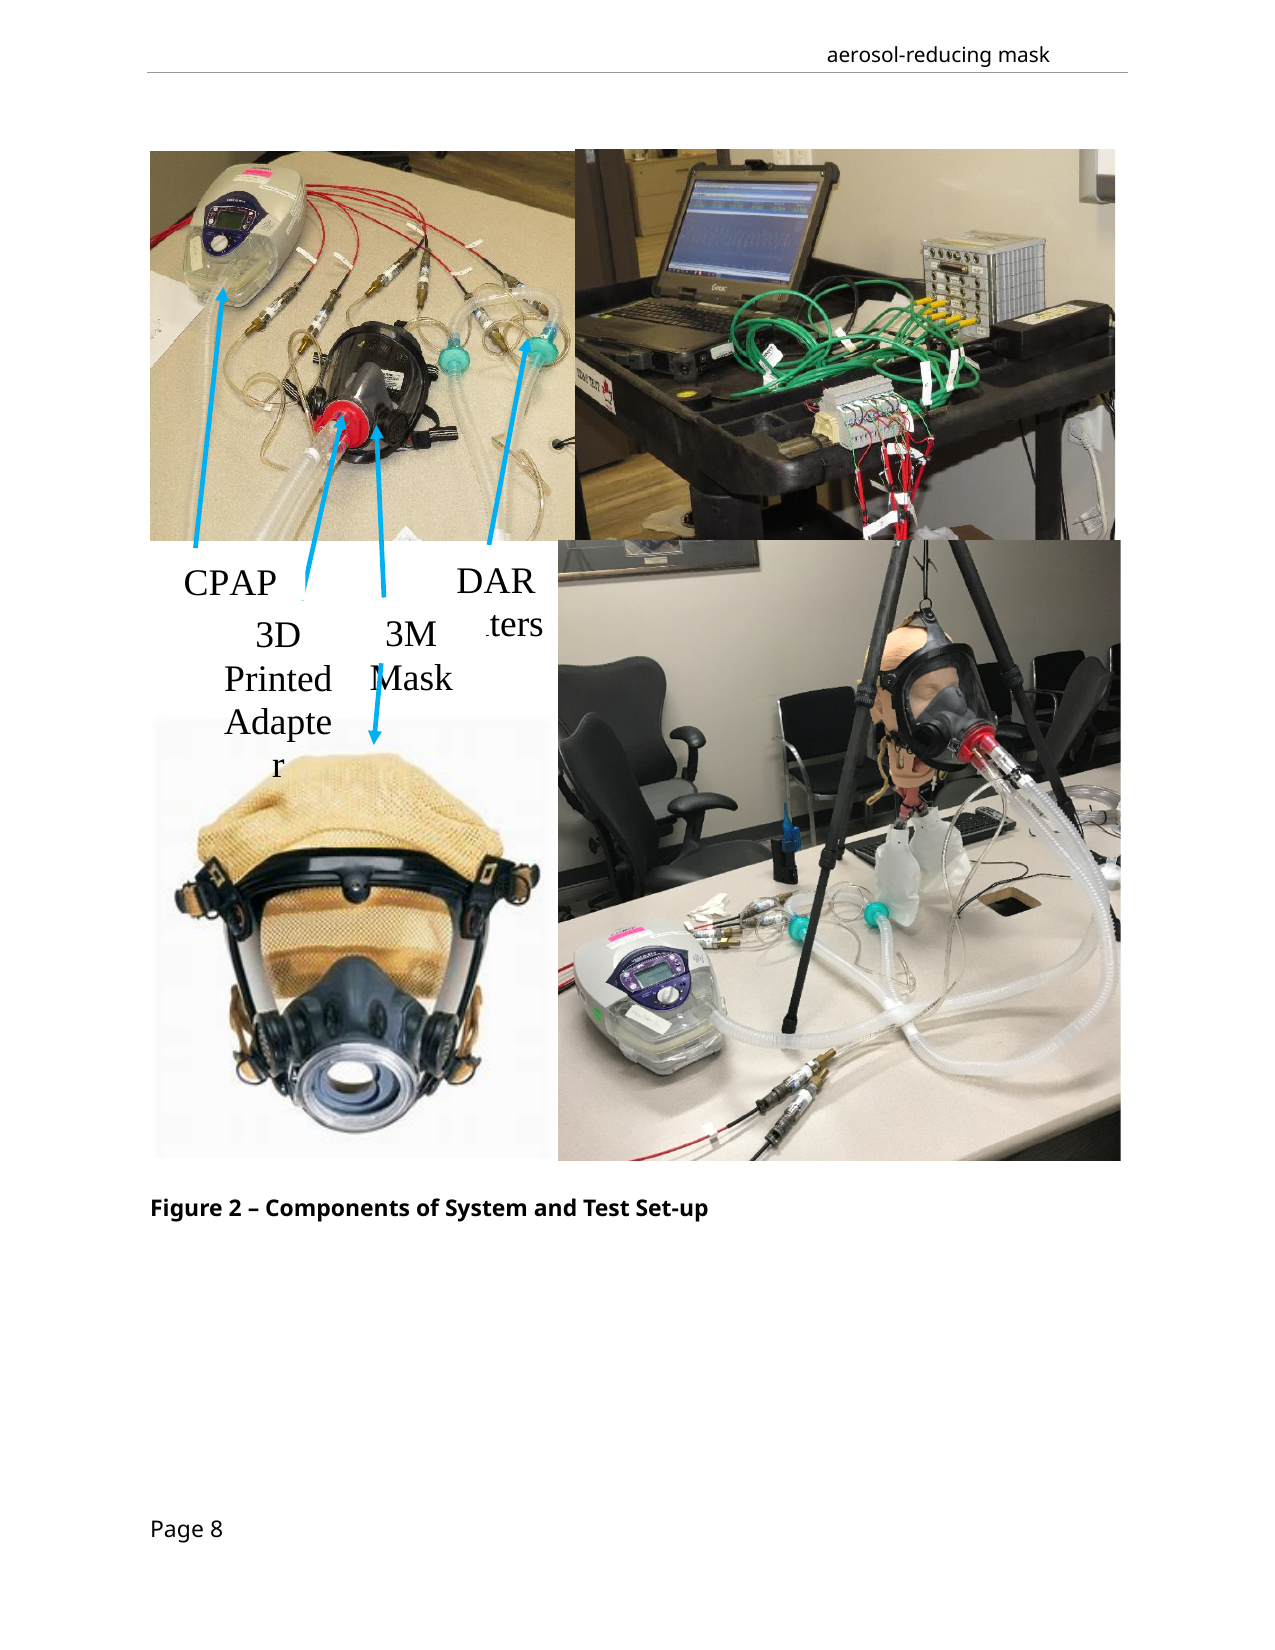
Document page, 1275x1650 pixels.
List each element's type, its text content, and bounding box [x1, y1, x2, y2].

picture [256, 718, 264, 732]
picture [232, 718, 241, 724]
picture [152, 716, 555, 1158]
picture [320, 718, 327, 724]
picture [292, 718, 300, 733]
picture [273, 725, 280, 732]
text Figure 2 – Components of System and Test Set-up [150, 1191, 1125, 1223]
picture [150, 149, 1121, 1161]
